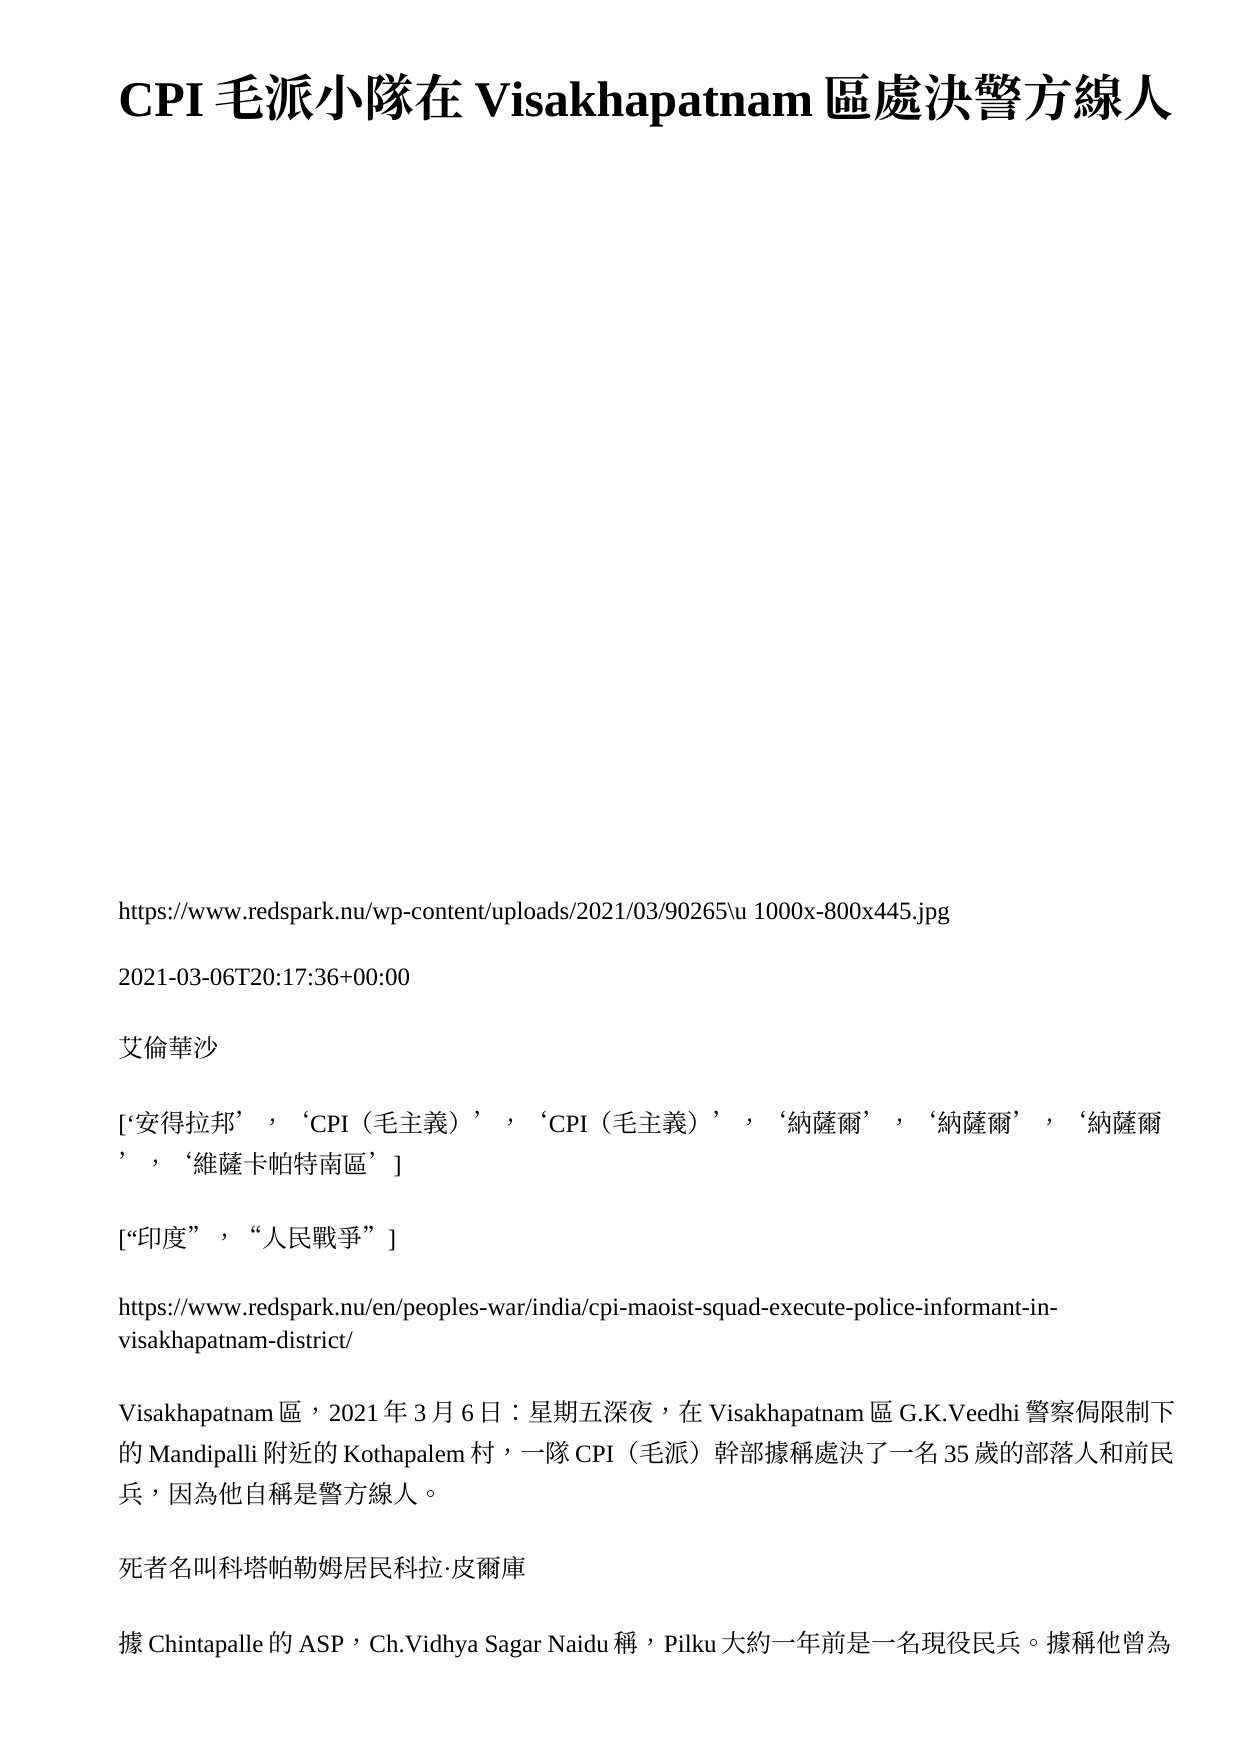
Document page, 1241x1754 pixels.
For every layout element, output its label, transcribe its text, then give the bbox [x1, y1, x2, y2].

text https://www.redspark.nu/wp-content/uploads/2021/03/90265\u 1000x-800x445.jpg 2021-03-06T20:17:36+00:00 艾倫華沙 [‘安得拉邦’，‘CPI（毛主義）’，‘CPI（毛主義）’，‘納薩爾’，‘納薩爾’，‘納薩爾’，‘維薩卡帕特南區’] [“印度”，“人民戰爭”] https://www.redspark.nu/en/peoples-war/india/cpi-maoist-squad-execute-police-informant-in-visakhapatnam-district/ Visakhapatnam區，2021年3月6日：星期五深夜，在Visakhapatnam區G.K.Veedhi警察侷限制下的Mandipalli附近的Kothapalem村，一隊CPI（毛派）幹部據稱處決了一名35歲的部落人和前民兵，因為他自稱是警方線人。 死者名叫科塔帕勒姆居民科拉·皮爾庫 據Chintapalle的ASP，Ch.Vidhya Sagar Naidu稱，Pilku大約一年前是一名現役民兵。據稱他曾為毛派提供食物、住宿和其他安排。然而，自過去六個月以來，他開始遠離毛派，打算與家人過上和平的生活。 ASP說自從他停止為毛主義者工作後，他們開始懷疑他。他們多次向他施壓，要求他與他們合作，但據報道，皮爾庫拒絕了。CPI（毛派）懷疑他已經成為警方的線人，幾次試圖殺害他，但他成功逃脫。 據報道，由加利孔達地區委員會的卡庫裡·潘達納（Kakuri Pandana alias Jagan）率領的一支大約15人的毛派小隊週五深夜來到村莊，請他陪同。他的家人和其他村莊抗議，並敦促毛派離開他。但警方負責人B.Krishna Rao說，他們答應在審問他之後將他送回。 毛主義者在深夜用棍子打他，用斧頭砍他，處決了他。“他們想樹立榜樣，在其他村民中製造恐懼，”維迪亞·薩加爾·奈杜表示。 受害者生還，有一個妻子和四個孩子。 這是過去四個月來的第三起事件。早些時候，毛主義者在去年12月將兩名部落人列為馬杜古拉曼德爾的警方線人後處決了他們。 G.K.Veedhi警方已經立案調查。 來源 [118, 863, 1181, 1659]
subtitle CPI毛派小隊在Visakhapatnam區處決警方線人 [118, 59, 1181, 131]
